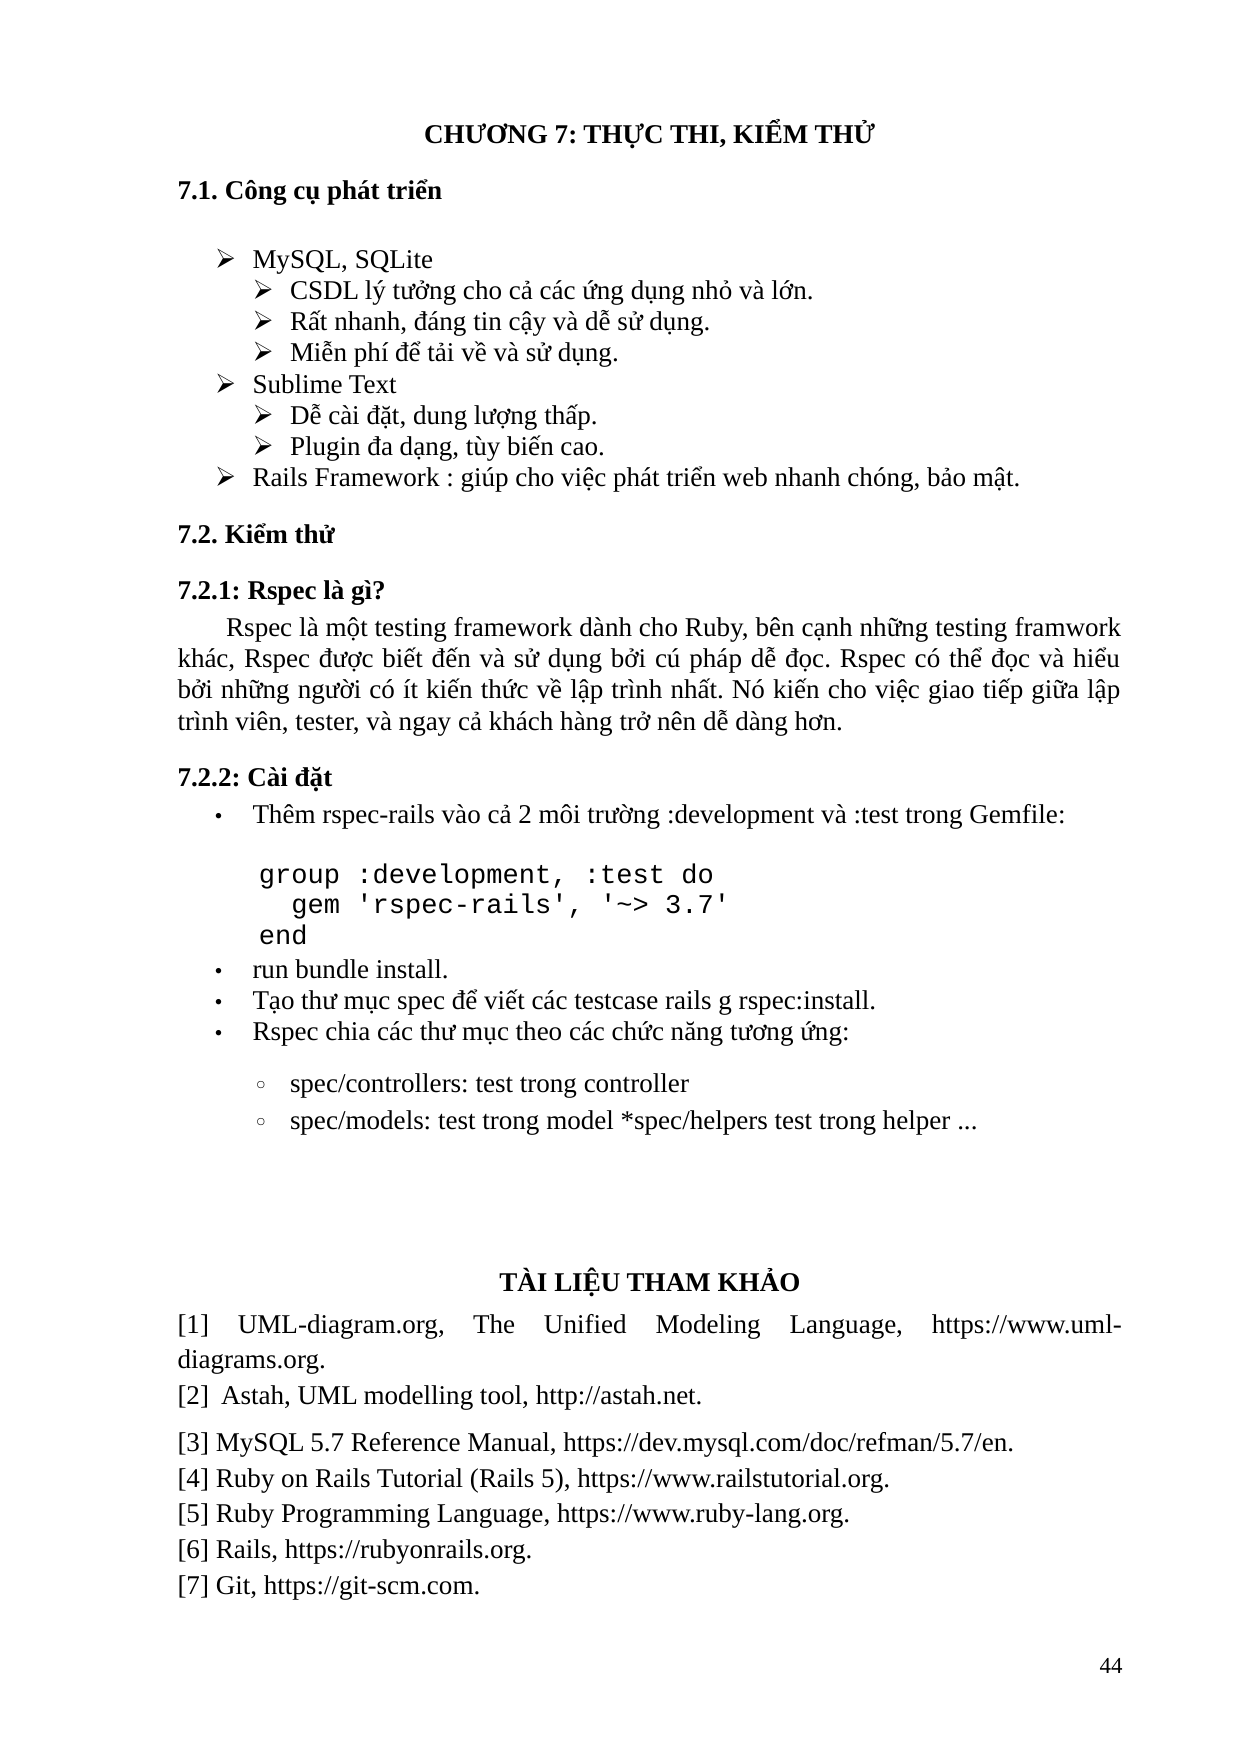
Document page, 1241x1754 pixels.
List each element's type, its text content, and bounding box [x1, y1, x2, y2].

text [7] Git, https://git-scm.com. [177, 1569, 1122, 1600]
text [6] Rails, https://rubyonrails.org. [177, 1533, 1122, 1564]
list run bundle install. [215, 953, 1122, 984]
text end [177, 922, 1122, 953]
list Rất nhanh, đáng tin cậy và dễ sử dụng. [252, 305, 1122, 337]
list Sublime Text [215, 368, 1122, 399]
list Tạo thư mục spec để viết các testcase rails g rspec:install. [215, 984, 1122, 1015]
text Rspec là một testing framework dành cho Ruby, bên cạnh những testing framwork khác, Rspec được biết đến và sử dụng bởi cú pháp dễ đọc. Rspec có thể đọc và hiểu bởi những người có ít kiến thức về lập trình nhất. Nó kiến cho việc giao tiếp giữa lập trình viên, tester, và ngay cả khách hàng trở nên dễ dàng hơn. [177, 611, 1122, 736]
subtitle 7.2. Kiểm thử [177, 518, 1122, 549]
subtitle 7.2.1: Rspec là gì? [177, 574, 1122, 605]
list Rails Framework : giúp cho việc phát triển web nhanh chóng, bảo mật. [215, 462, 1122, 493]
list Rspec chia các thư mục theo các chức năng tương ứng: [215, 1015, 1122, 1046]
list spec/models: test trong model *spec/helpers test trong helper ... [252, 1104, 1122, 1135]
text [3] MySQL 5.7 Reference Manual, https://dev.mysql.com/doc/refman/5.7/en. [177, 1426, 1122, 1457]
list Dễ cài đặt, dung lượng thấp. [252, 399, 1122, 430]
subtitle CHƯƠNG 7: THỰC THI, KIỂM THỬ [177, 118, 1122, 149]
list Miễn phí để tải về và sử dụng. [252, 337, 1122, 368]
text [5] Ruby Programming Language, https://www.ruby-lang.org. [177, 1497, 1122, 1529]
text group :development, :test do [177, 861, 1122, 891]
subtitle 7.1. Công cụ phát triển [177, 174, 1122, 205]
subtitle 7.2.2: Cài đặt [177, 761, 1122, 792]
list MySQL, SQLite [215, 243, 1122, 274]
text [2] Astah, UML modelling tool, http://astah.net. [177, 1379, 1122, 1411]
list spec/controllers: test trong controller [252, 1067, 1122, 1098]
list CSDL lý tưởng cho cả các ứng dụng nhỏ và lớn. [252, 274, 1122, 305]
list Plugin đa dạng, tùy biến cao. [252, 430, 1122, 462]
text gem 'rspec-rails', '~> 3.7' [177, 891, 1122, 922]
list Thêm rspec-rails vào cả 2 môi trường :development và :test trong Gemfile: [215, 798, 1122, 829]
text [4] Ruby on Rails Tutorial (Rails 5), https://www.railstutorial.org. [177, 1462, 1122, 1493]
text [1] UML-diagram.org, The Unified Modeling Language, https://www.uml-diagrams.org. [177, 1308, 1122, 1375]
subtitle TÀI LIỆU THAM KHẢO [177, 1266, 1122, 1297]
